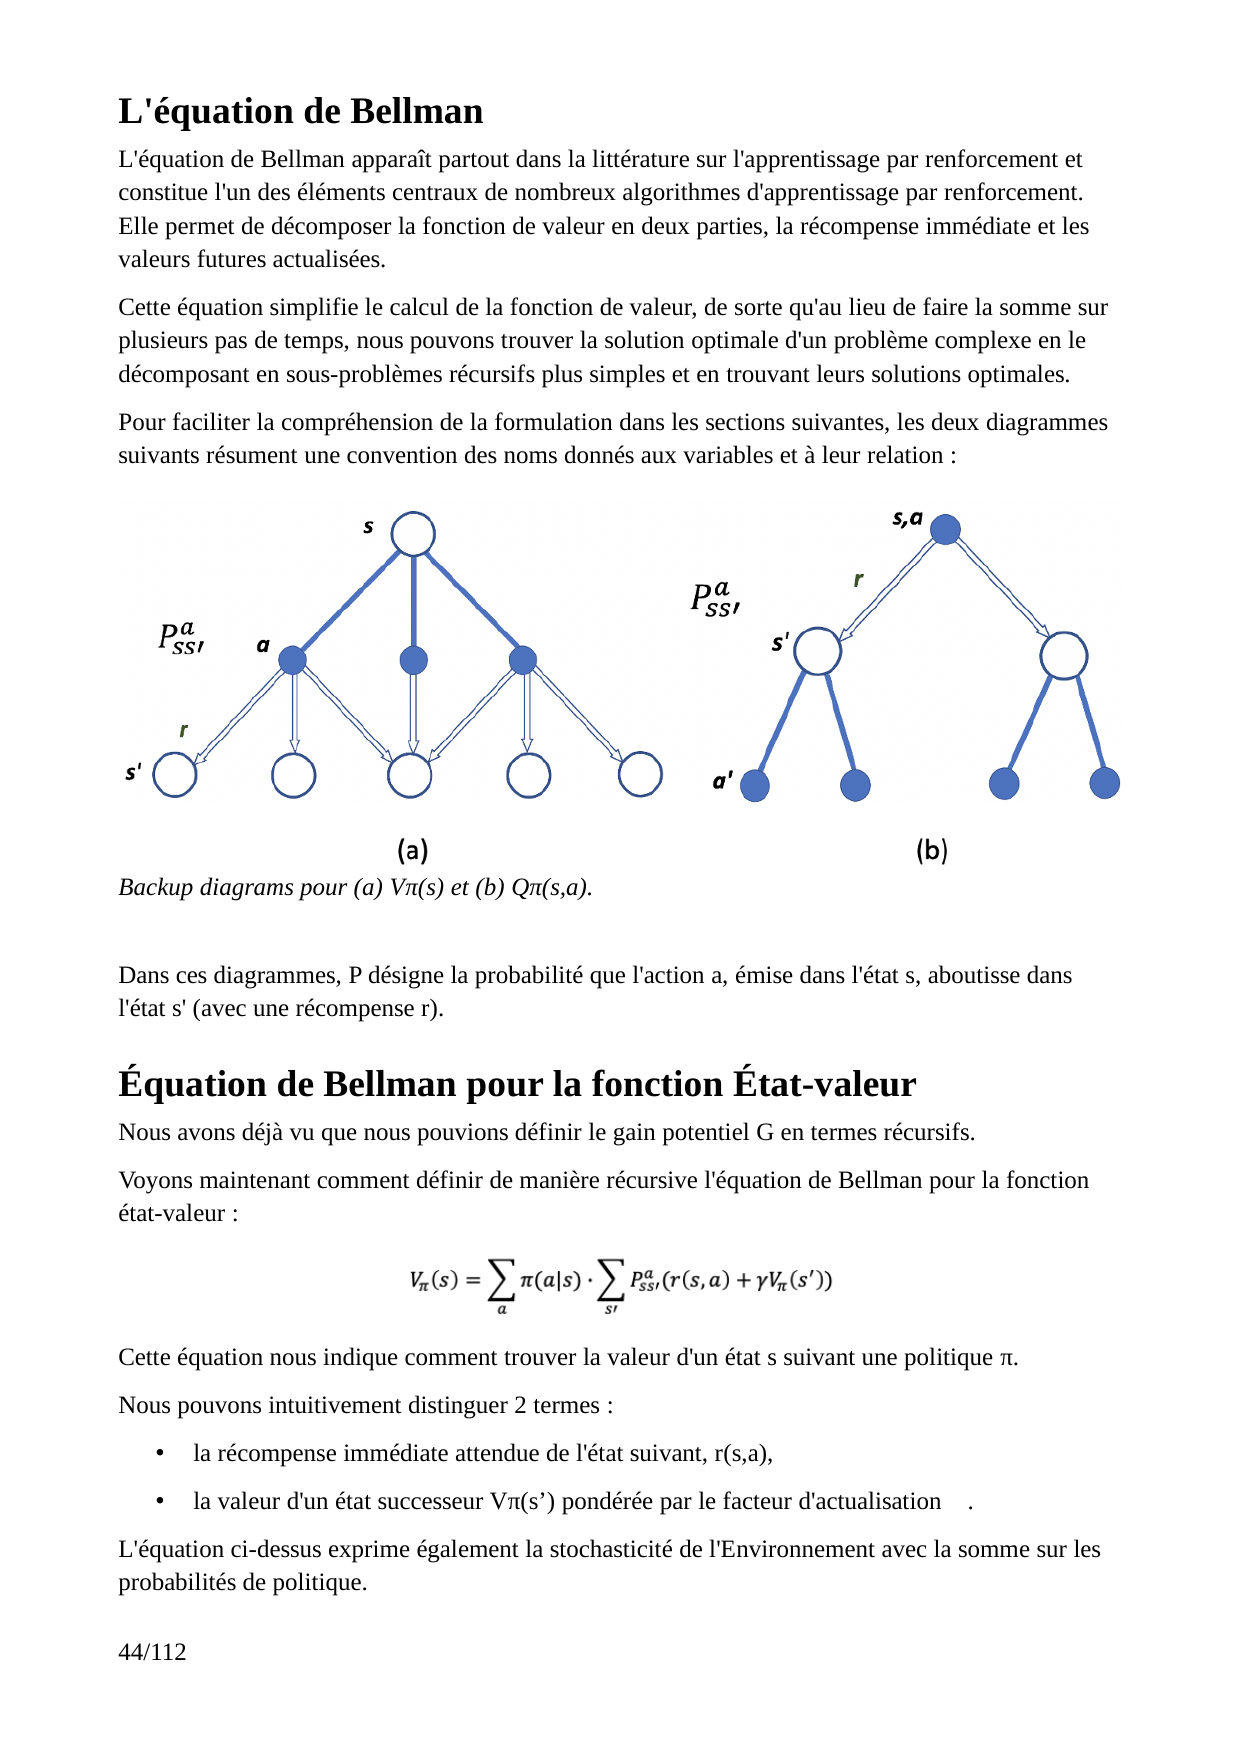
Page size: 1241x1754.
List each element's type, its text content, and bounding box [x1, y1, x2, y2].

text Cette équation nous indique comment trouver la valeur d'un état s suivant une politique π. [118, 1342, 1122, 1371]
subtitle Équation de Bellman pour la fonction État-valeur [118, 1062, 1122, 1104]
text Pour faciliter la compréhension de la formulation dans les sections suivantes, les deux diagrammes suivants résument une convention des noms donnés aux variables et à leur relation : [118, 406, 1122, 469]
picture [118, 500, 1123, 872]
text Nous pouvons intuitivement distinguer 2 termes : [118, 1390, 1122, 1419]
text Cette équation simplifie le calcul de la fonction de valeur, de sorte qu'au lieu de faire la somme sur plusieurs pas de temps, nous pouvons trouver la solution optimale d'un problème complexe en le décomposant en sous-problèmes récursifs plus simples et en trouvant leurs solutions optimales. [118, 292, 1122, 388]
list la récompense immédiate attendue de l'état suivant, r(s,a), [156, 1438, 1122, 1467]
text [118, 488, 1122, 500]
list la valeur d'un état successeur Vπ(s’) pondérée par le facteur d'actualisation 𝛾. [156, 1486, 1122, 1515]
text Nous avons déjà vu que nous pouvions définir le gain potentiel G en termes récursifs. [118, 1117, 1122, 1146]
text Dans ces diagrammes, P désigne la probabilité que l'action a, émise dans l'état s, aboutisse dans l'état s' (avec une récompense r). [118, 901, 1122, 1022]
subtitle L'équation de Bellman [118, 88, 1122, 131]
text BackuoBackup diagrams pour (a) Vπ(s) et (b) Qπ(s,a). [118, 872, 1122, 901]
text L'équation ci-dessus exprime également la stochasticité de l'Environnement avec la somme sur les probabilités de politique. [118, 1534, 1122, 1596]
picture [363, 1246, 877, 1319]
text Voyons maintenant comment définir de manière récursive l'équation de Bellman pour la fonction état-valeur : [118, 1165, 1122, 1227]
text L'équation de Bellman apparaît partout dans la littérature sur l'apprentissage par renforcement et constitue l'un des éléments centraux de nombreux algorithmes d'apprentissage par renforcement. Elle permet de décomposer la fonction de valeur en deux parties, la récompense immédiate et les valeurs futures actualisées. [118, 144, 1122, 273]
